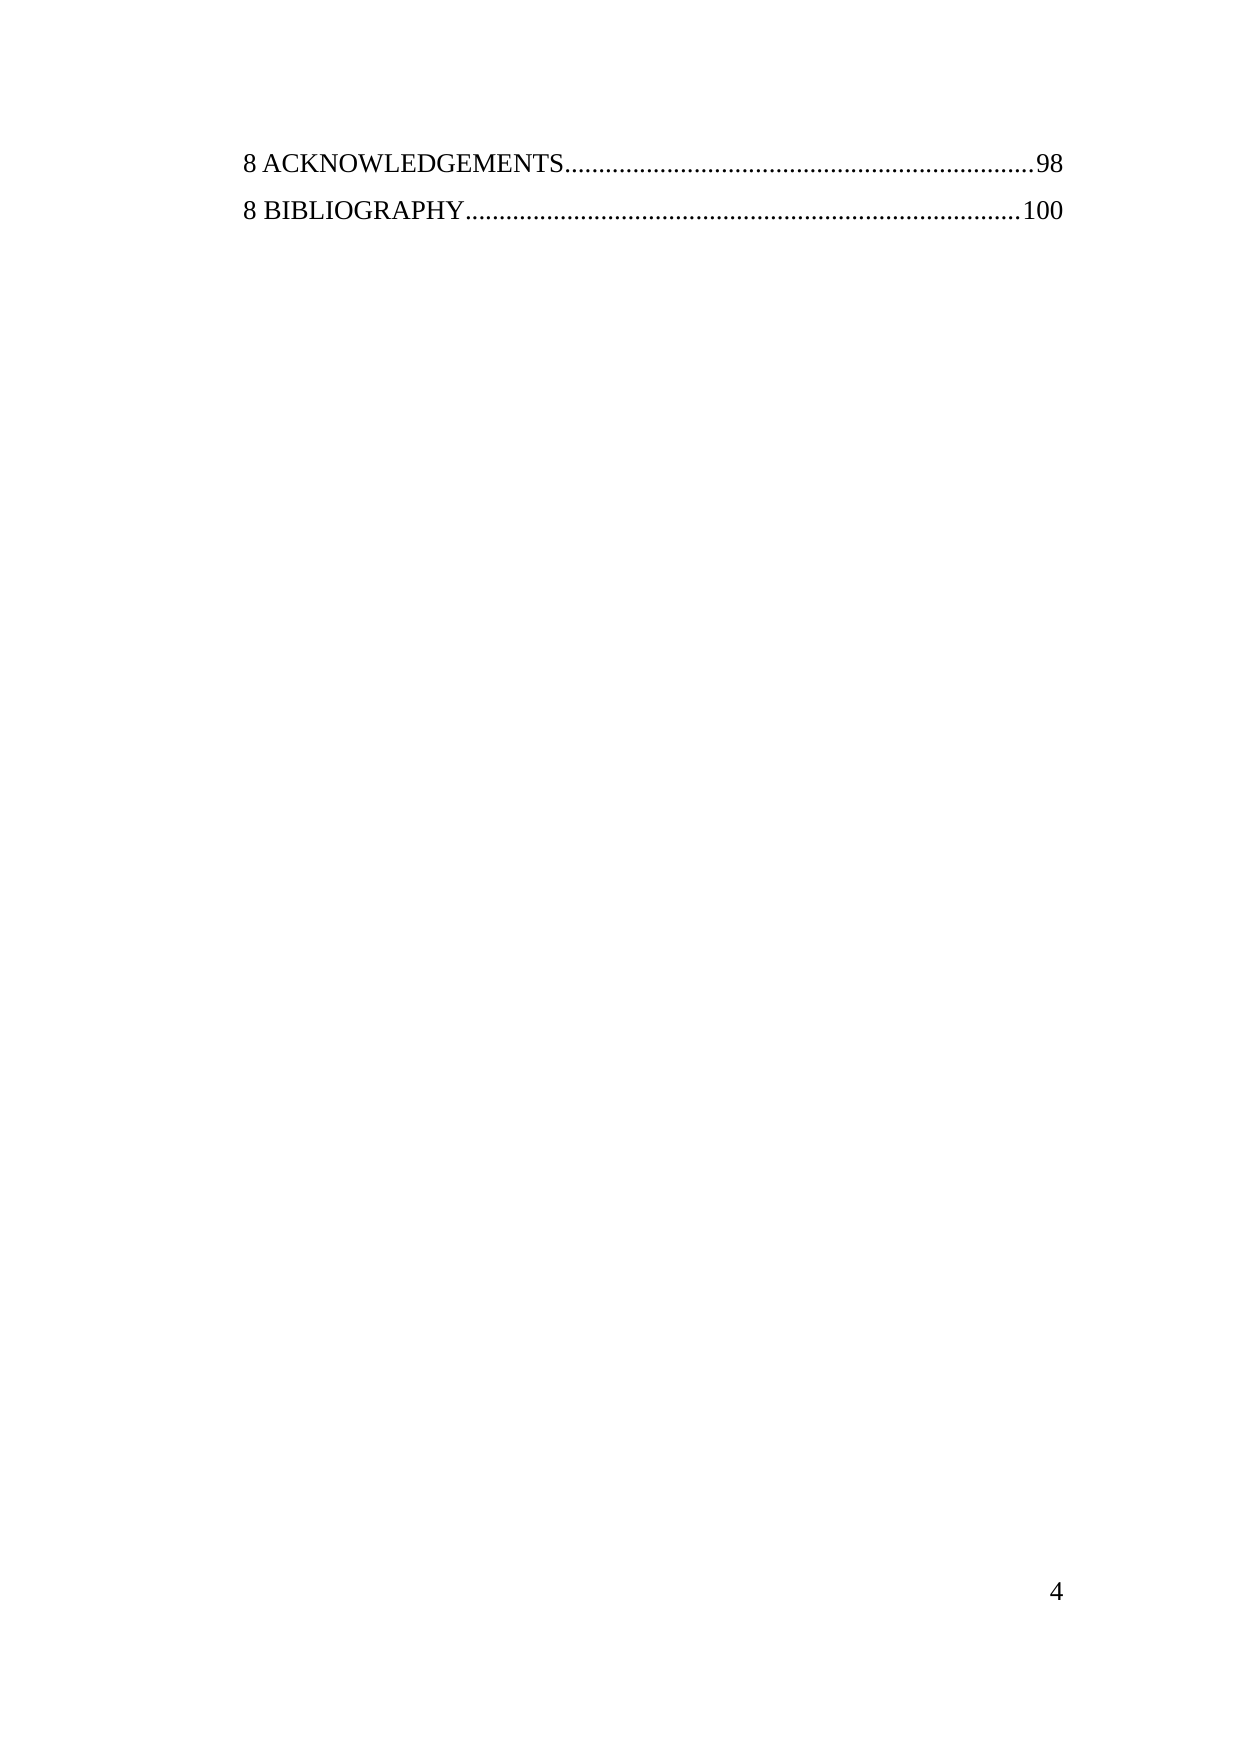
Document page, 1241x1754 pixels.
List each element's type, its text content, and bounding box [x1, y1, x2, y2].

text 8 ACKNOWLEDGEMENTS 98 [236, 148, 1063, 179]
text 8 BIBLIOGRAPHY 100 [236, 194, 1063, 225]
